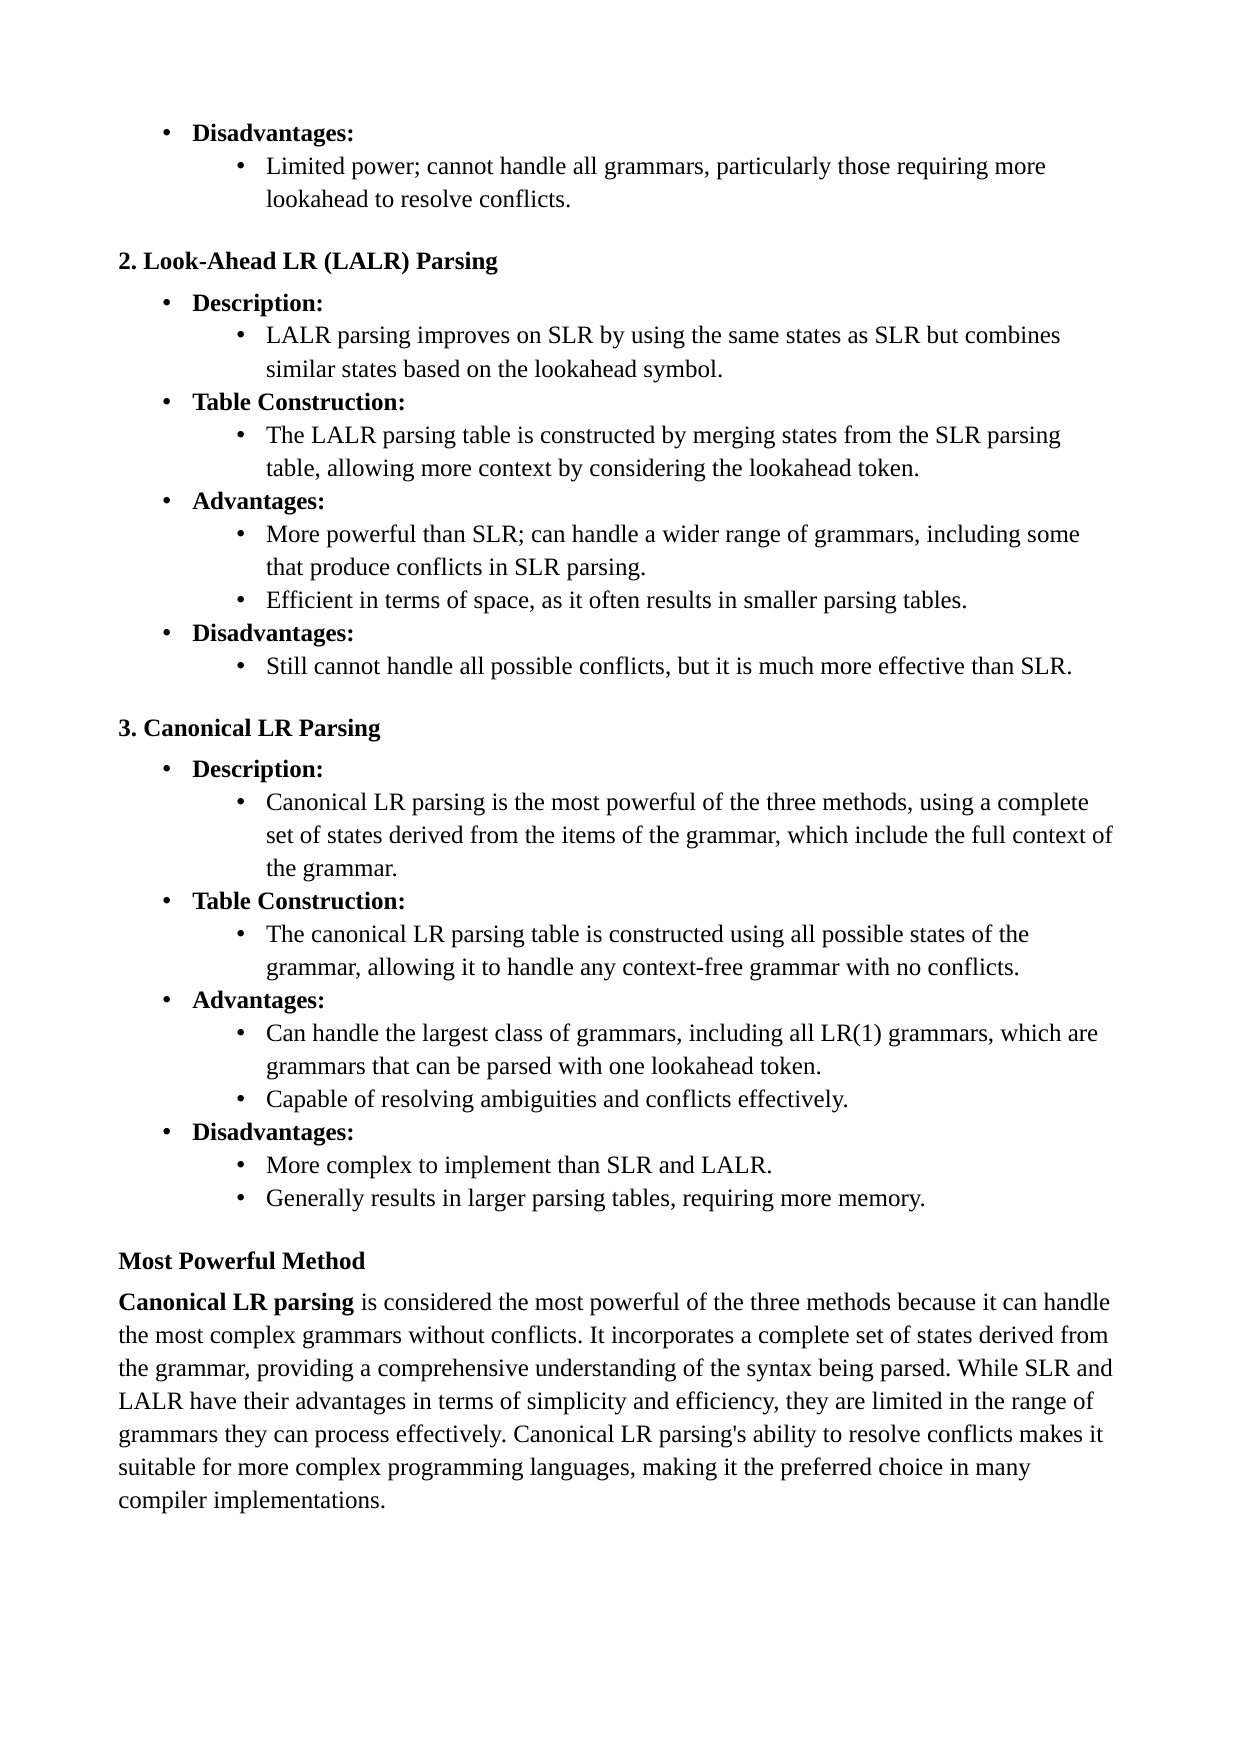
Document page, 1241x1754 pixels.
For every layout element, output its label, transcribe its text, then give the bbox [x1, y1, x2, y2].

list The LALR parsing table is constructed by merging states from the SLR parsing table, allowing more context by considering the lookahead token. [236, 420, 1122, 481]
list Disadvantages: [162, 618, 1122, 647]
list More powerful than SLR; can handle a wider range of grammars, including some that produce conflicts in SLR parsing. [236, 519, 1122, 581]
list Generally results in larger parsing tables, requiring more memory. [236, 1183, 1122, 1212]
subtitle 2. Look-Ahead LR (LALR) Parsing [118, 246, 1122, 275]
list Efficient in terms of space, as it often results in smaller parsing tables. [236, 585, 1122, 613]
list Table Construction: [162, 886, 1122, 915]
list Can handle the largest class of grammars, including all LR(1) grammars, which are grammars that can be parsed with one lookahead token. [236, 1018, 1122, 1080]
list More complex to implement than SLR and LALR. [236, 1151, 1122, 1179]
text Canonical LR parsing is considered the most powerful of the three methods because it can handle the most complex grammars without conflicts. It incorporates a complete set of states derived from the grammar, providing a comprehensive understanding of the syntax being parsed. While SLR and LALR have their advantages in terms of simplicity and efficiency, they are limited in the range of grammars they can process effectively. Canonical LR parsing's ability to resolve conflicts makes it suitable for more complex programming languages, making it the preferred choice in many compiler implementations. [118, 1287, 1122, 1514]
list Table Construction: [162, 387, 1122, 415]
list Advantages: [162, 985, 1122, 1014]
list Limited power; cannot handle all grammars, particularly those requiring more lookahead to resolve conflicts. [236, 151, 1122, 213]
list Advantages: [162, 486, 1122, 514]
list Capable of resolving ambiguities and conflicts effectively. [236, 1084, 1122, 1113]
list Description: [162, 754, 1122, 783]
list LALR parsing improves on SLR by using the same states as SLR but combines similar states based on the lookahead symbol. [236, 321, 1122, 382]
list The canonical LR parsing table is constructed using all possible states of the grammar, allowing it to handle any context-free grammar with no conflicts. [236, 919, 1122, 981]
list Description: [162, 288, 1122, 316]
subtitle 3. Canonical LR Parsing [118, 713, 1122, 742]
list Disadvantages: [162, 118, 1122, 147]
list Disadvantages: [162, 1117, 1122, 1146]
subtitle Most Powerful Method [118, 1246, 1122, 1274]
list Still cannot handle all possible conflicts, but it is much more effective than SLR. [236, 651, 1122, 679]
list Canonical LR parsing is the most powerful of the three methods, using a complete set of states derived from the items of the grammar, which include the full context of the grammar. [236, 787, 1122, 882]
